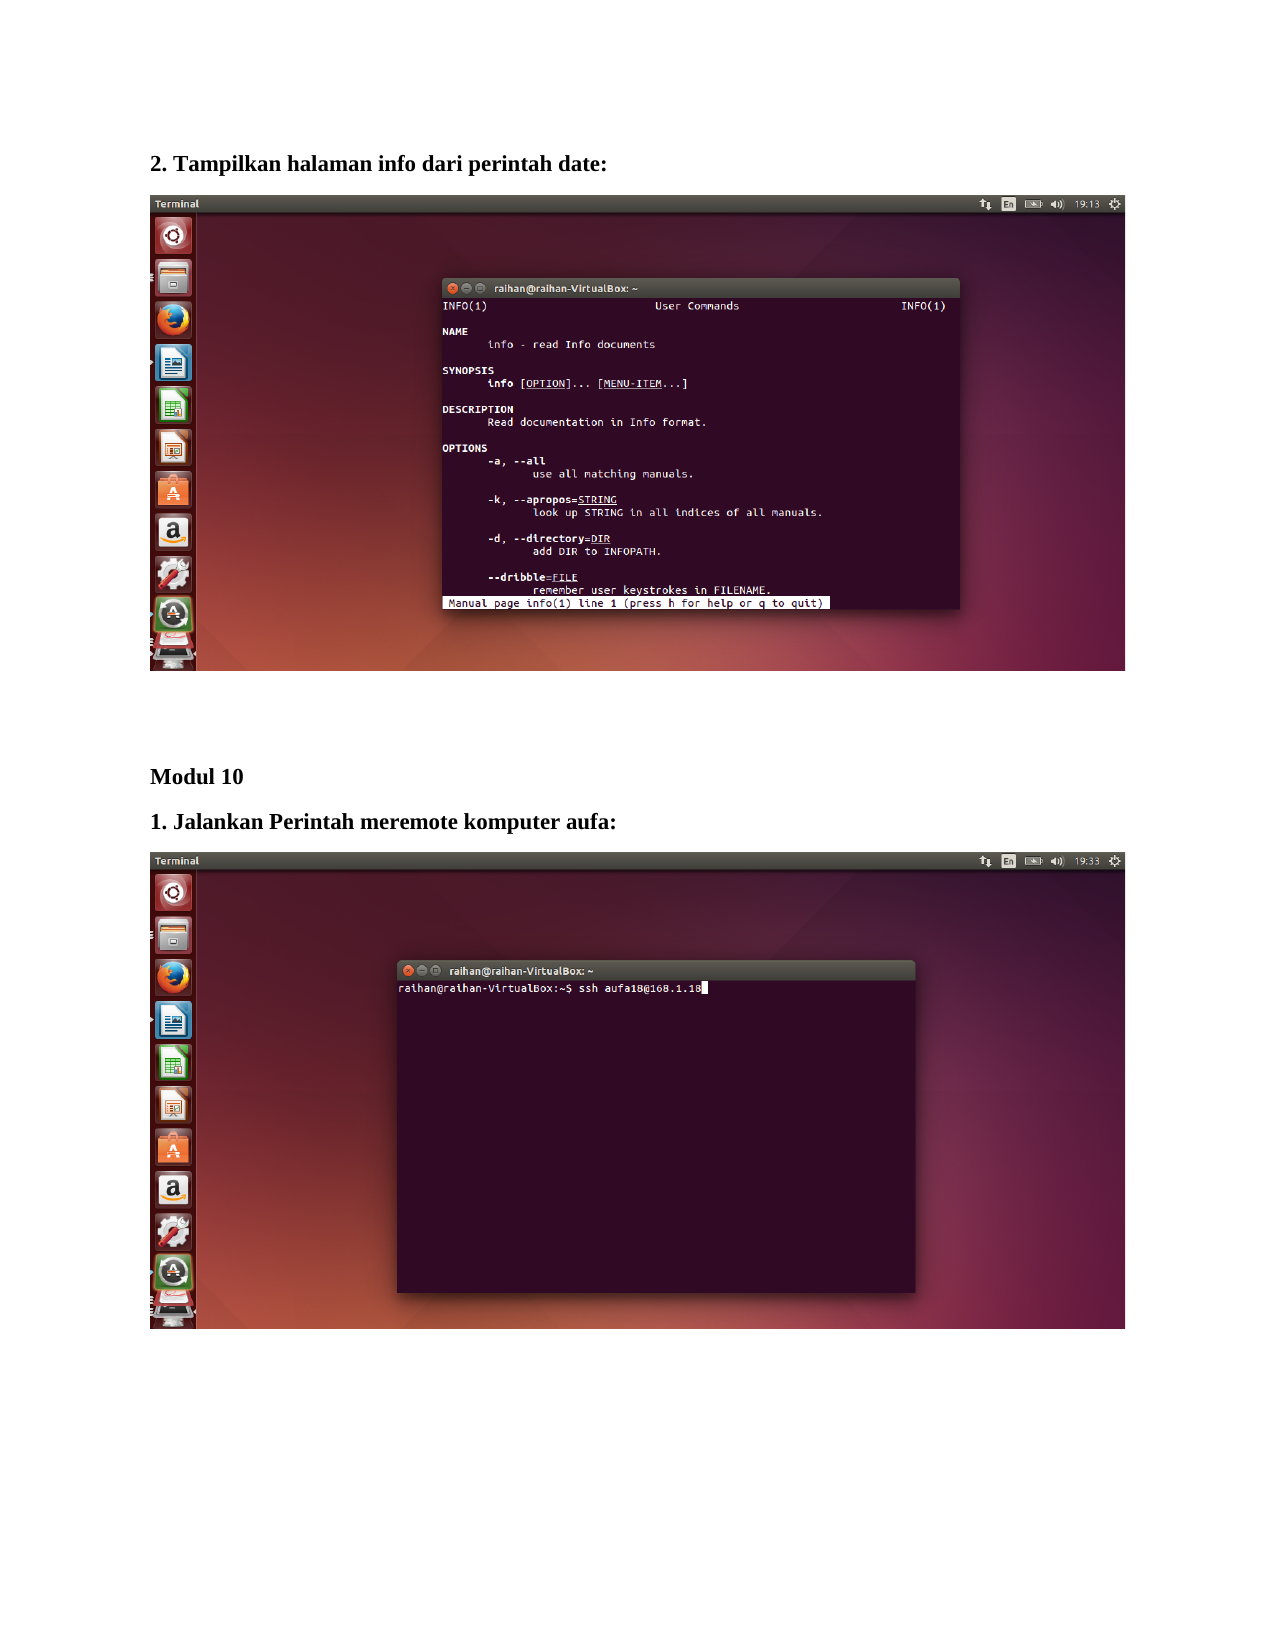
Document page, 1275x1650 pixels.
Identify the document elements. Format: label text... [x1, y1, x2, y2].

picture [150, 852, 1125, 1329]
text 1. Jalankan Perintah meremote komputer aufa: [150, 808, 1125, 834]
text Modul 10 [150, 763, 1125, 789]
text 2. Tampilkan halaman info dari perintah date: [150, 150, 1125, 176]
picture [150, 195, 1125, 671]
